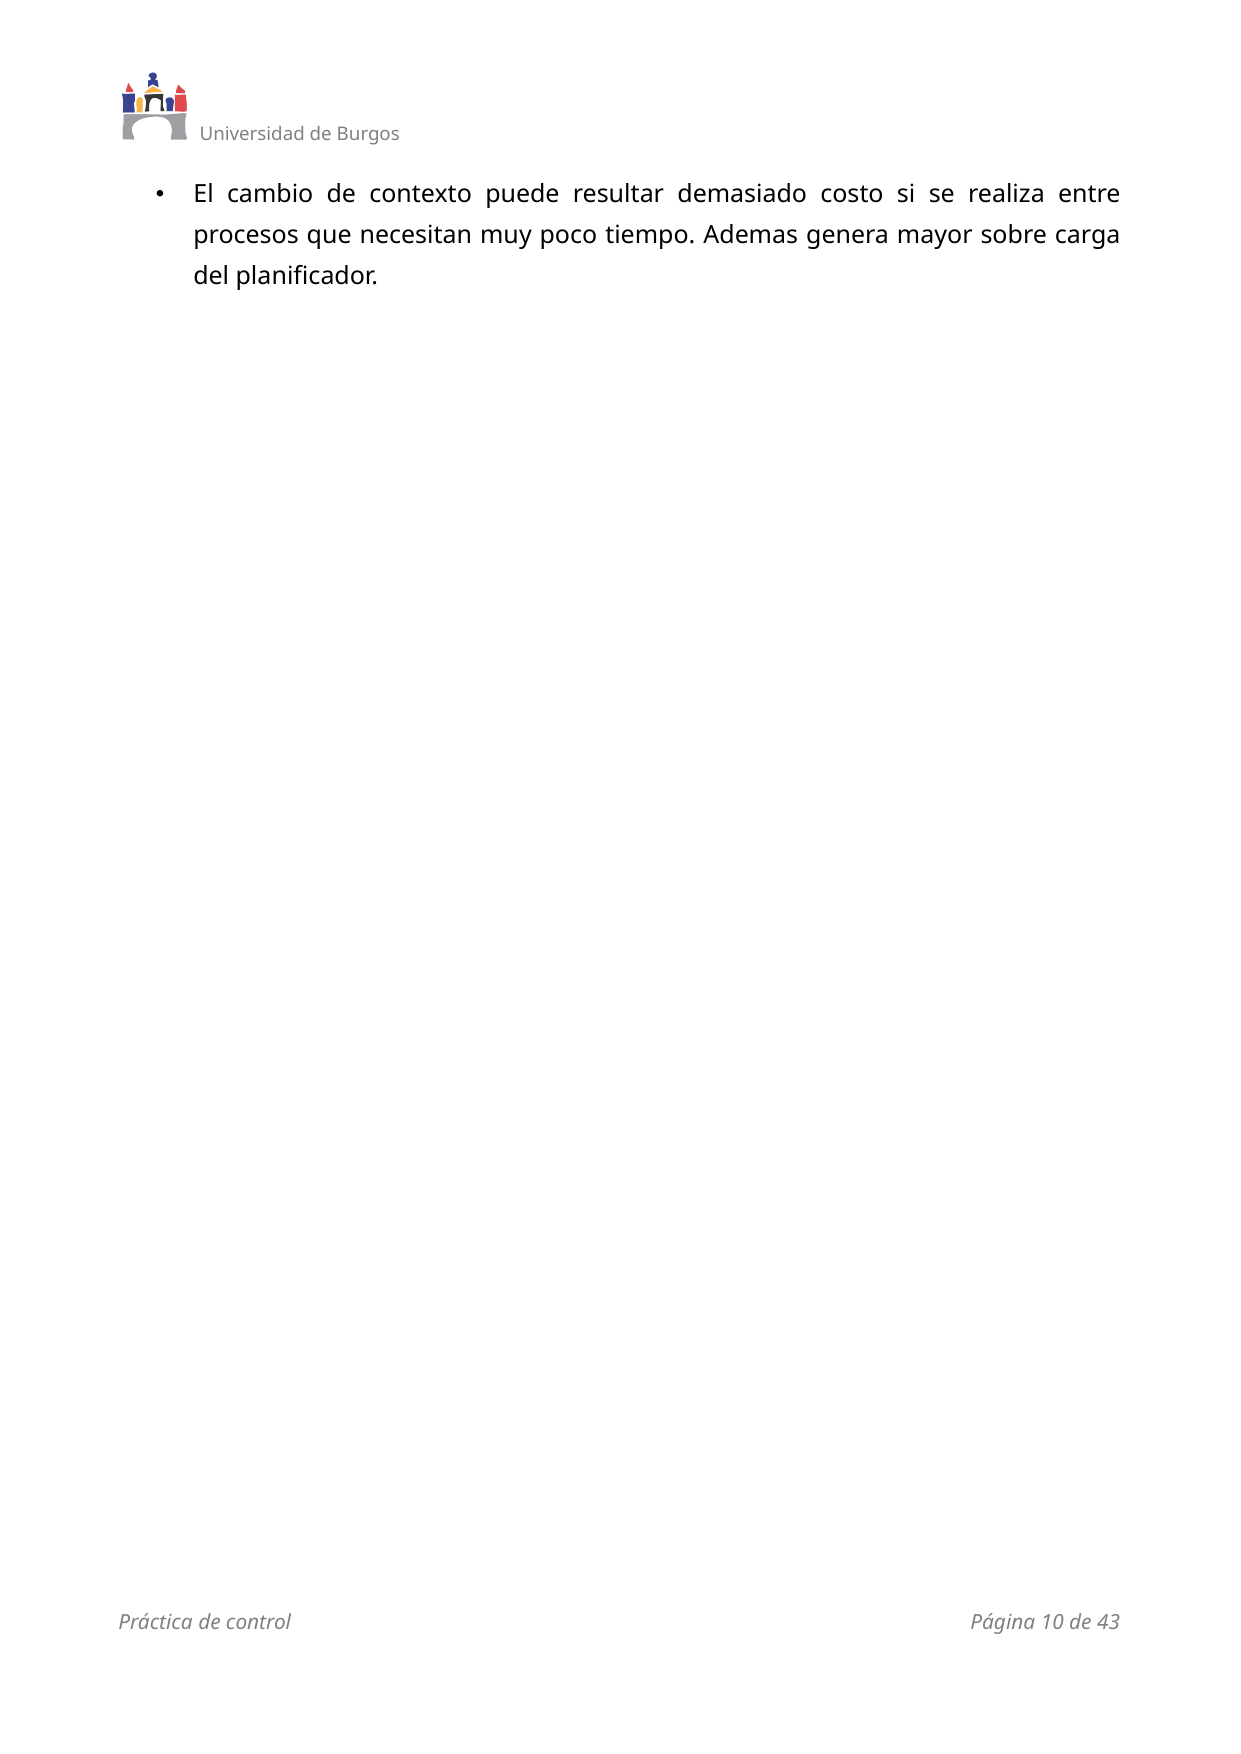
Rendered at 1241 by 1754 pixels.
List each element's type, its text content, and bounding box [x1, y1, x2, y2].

picture [117, 72, 189, 142]
list El cambio de contexto puede resultar demasiado costo si se realiza entre procesos que necesitan muy poco tiempo. Ademas genera mayor sobre carga del planificador. [156, 176, 1122, 292]
